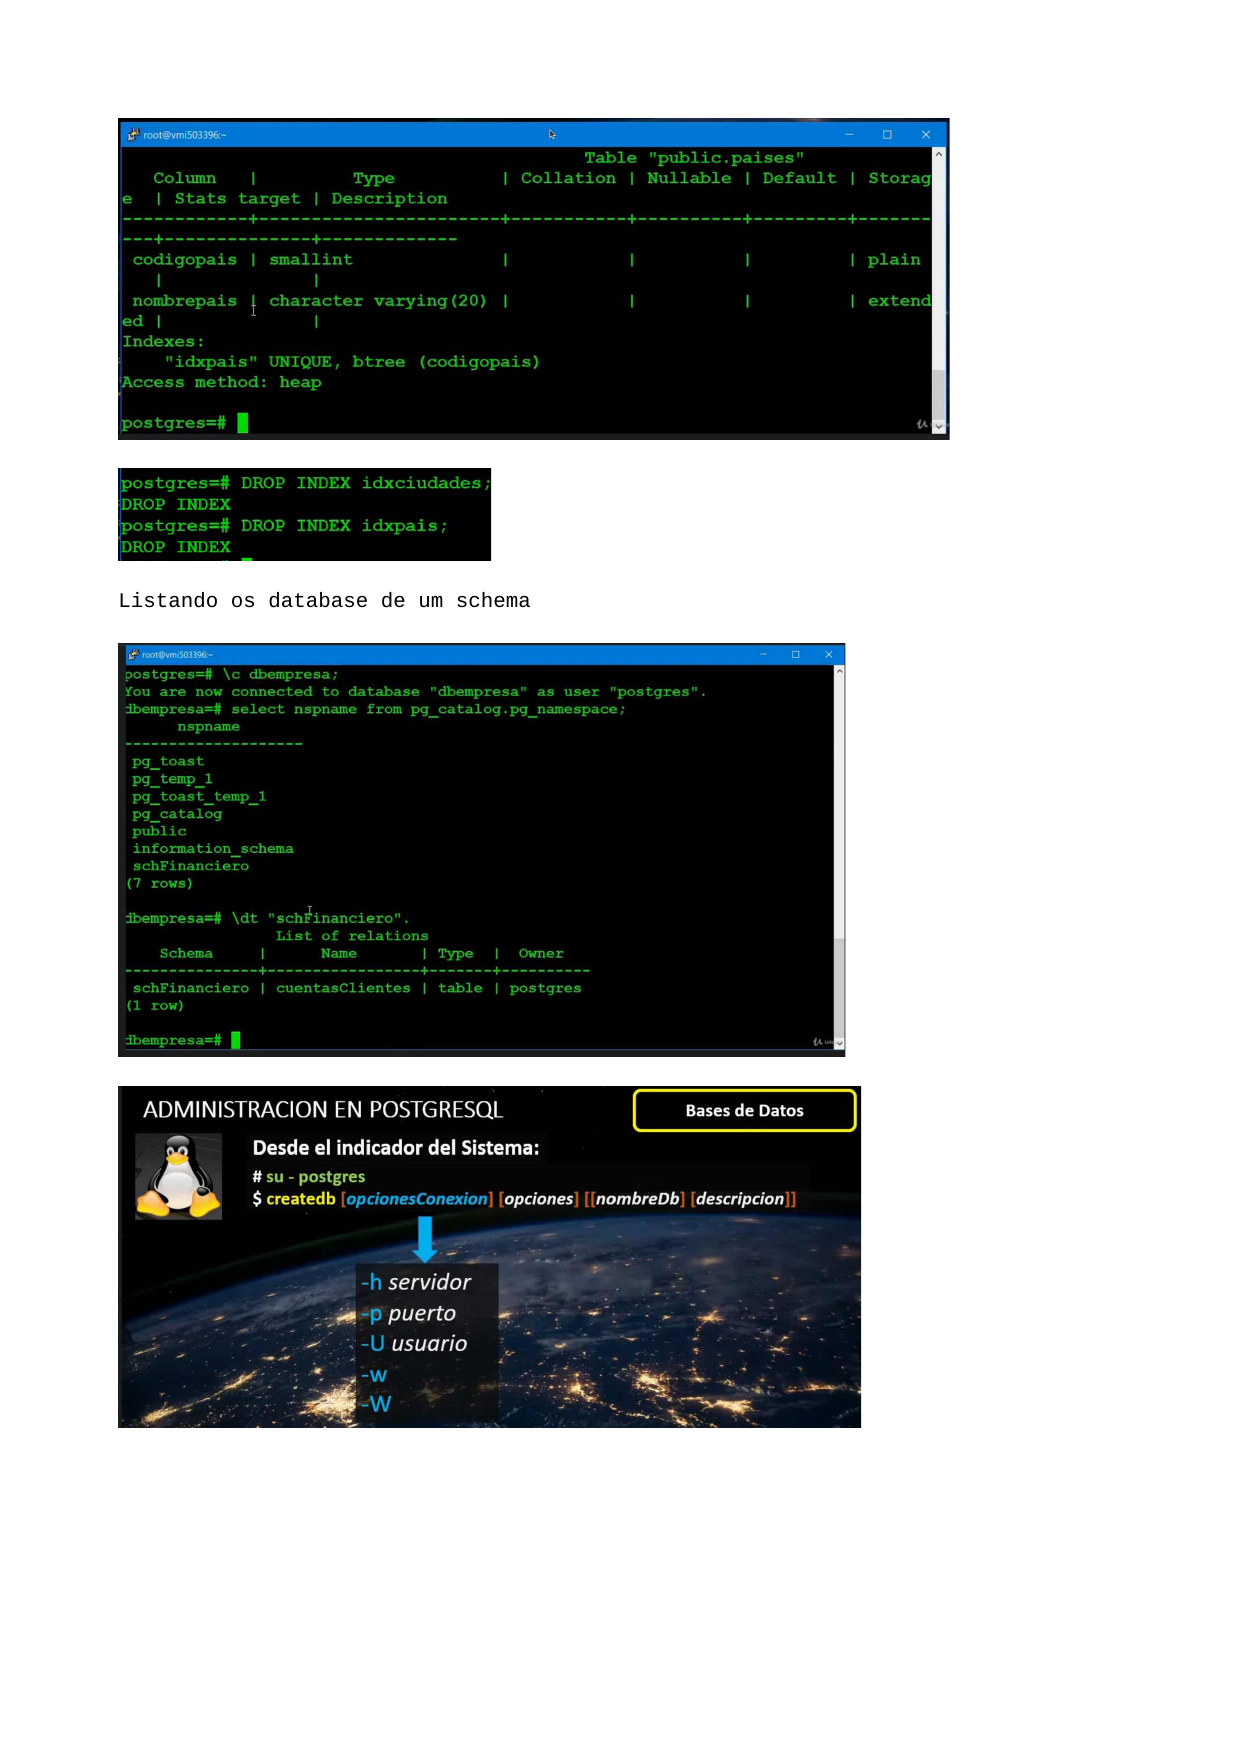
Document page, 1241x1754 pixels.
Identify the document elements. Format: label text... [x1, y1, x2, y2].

picture [118, 643, 846, 1057]
text Listando os database de um schema [118, 590, 1122, 614]
picture [118, 118, 950, 440]
picture [118, 1086, 862, 1428]
picture [118, 468, 492, 561]
